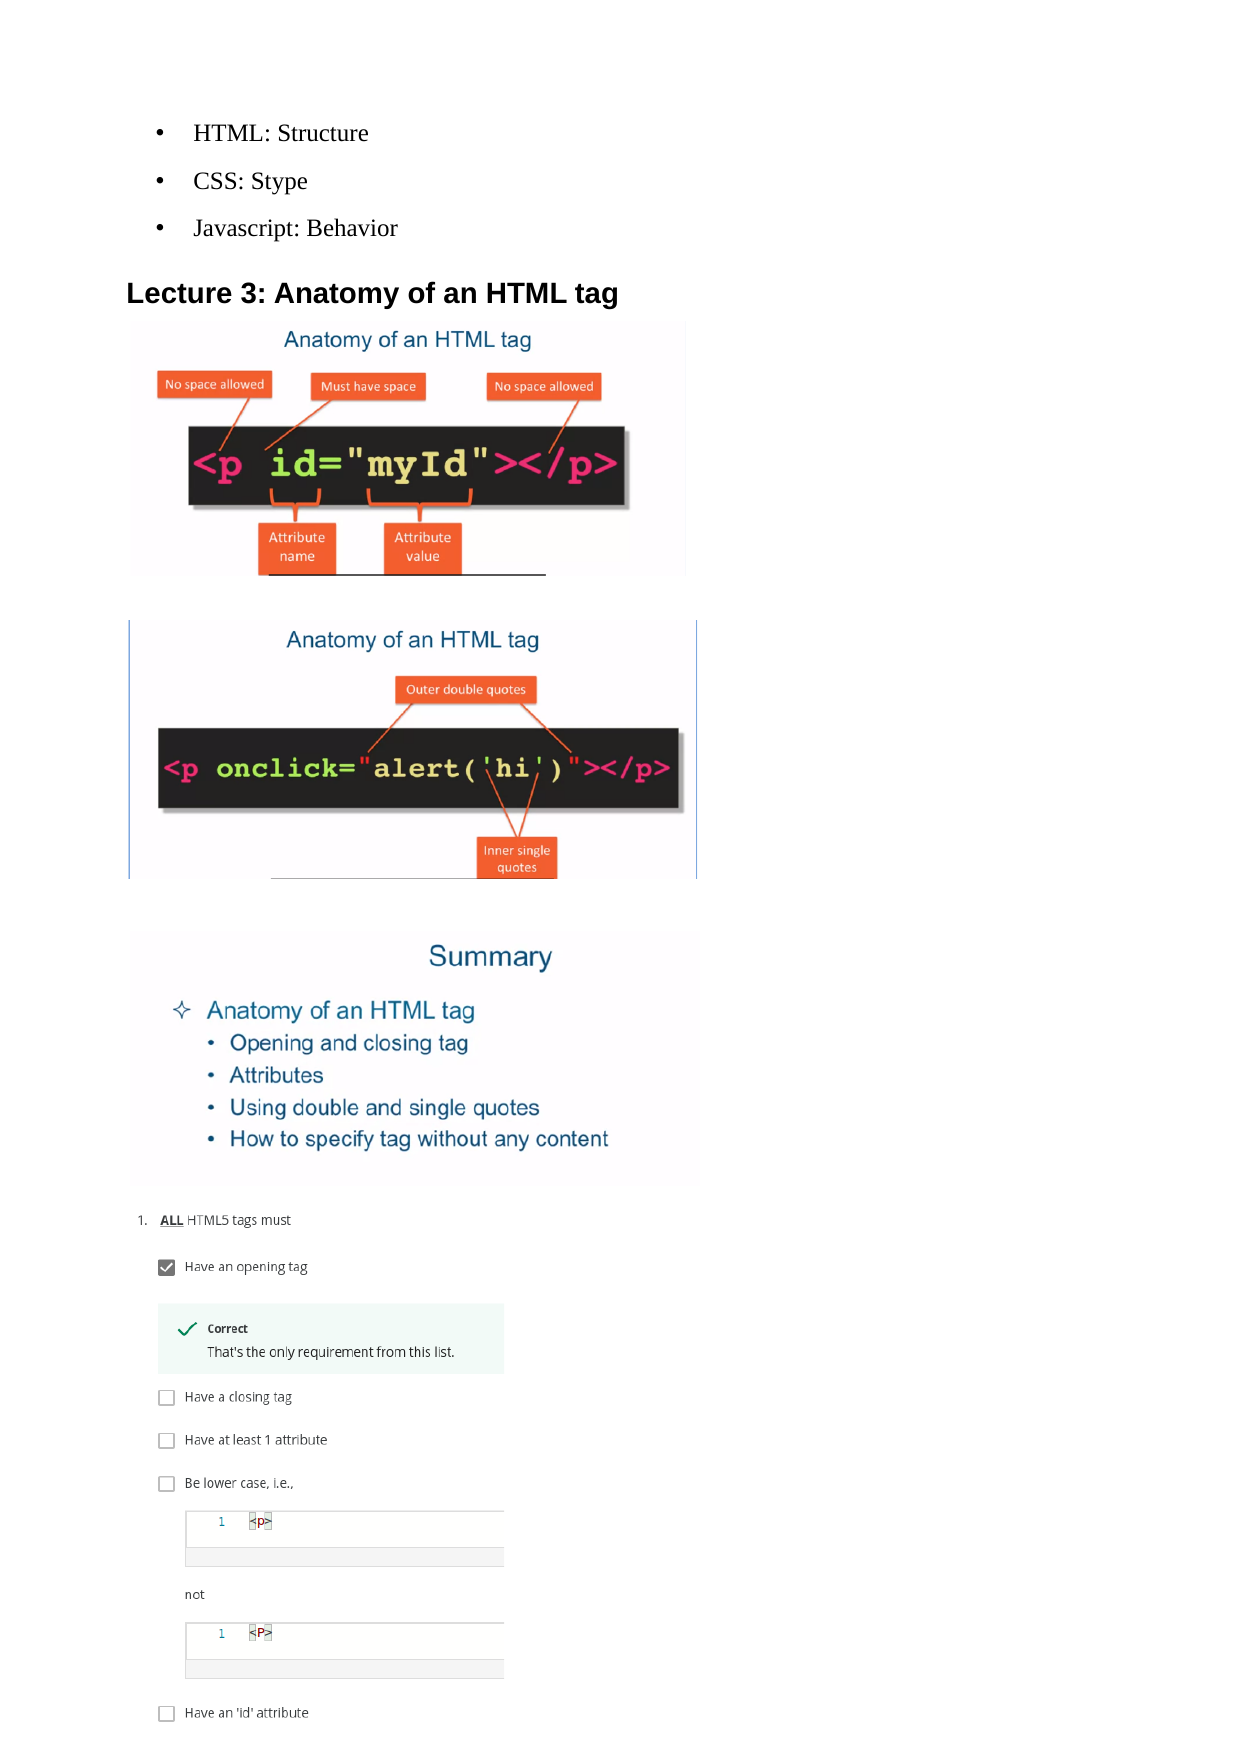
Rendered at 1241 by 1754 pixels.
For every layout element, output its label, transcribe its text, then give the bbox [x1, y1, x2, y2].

subtitle Lecture 3: Anatomy of an HTML tag [118, 276, 1122, 309]
picture [126, 620, 698, 879]
list Javascript: Behavior [156, 213, 1122, 242]
picture [134, 1206, 505, 1739]
list CSS: Stype [156, 166, 1122, 194]
list HTML: Structure [156, 118, 1122, 147]
picture [130, 321, 686, 576]
picture [130, 931, 701, 1186]
